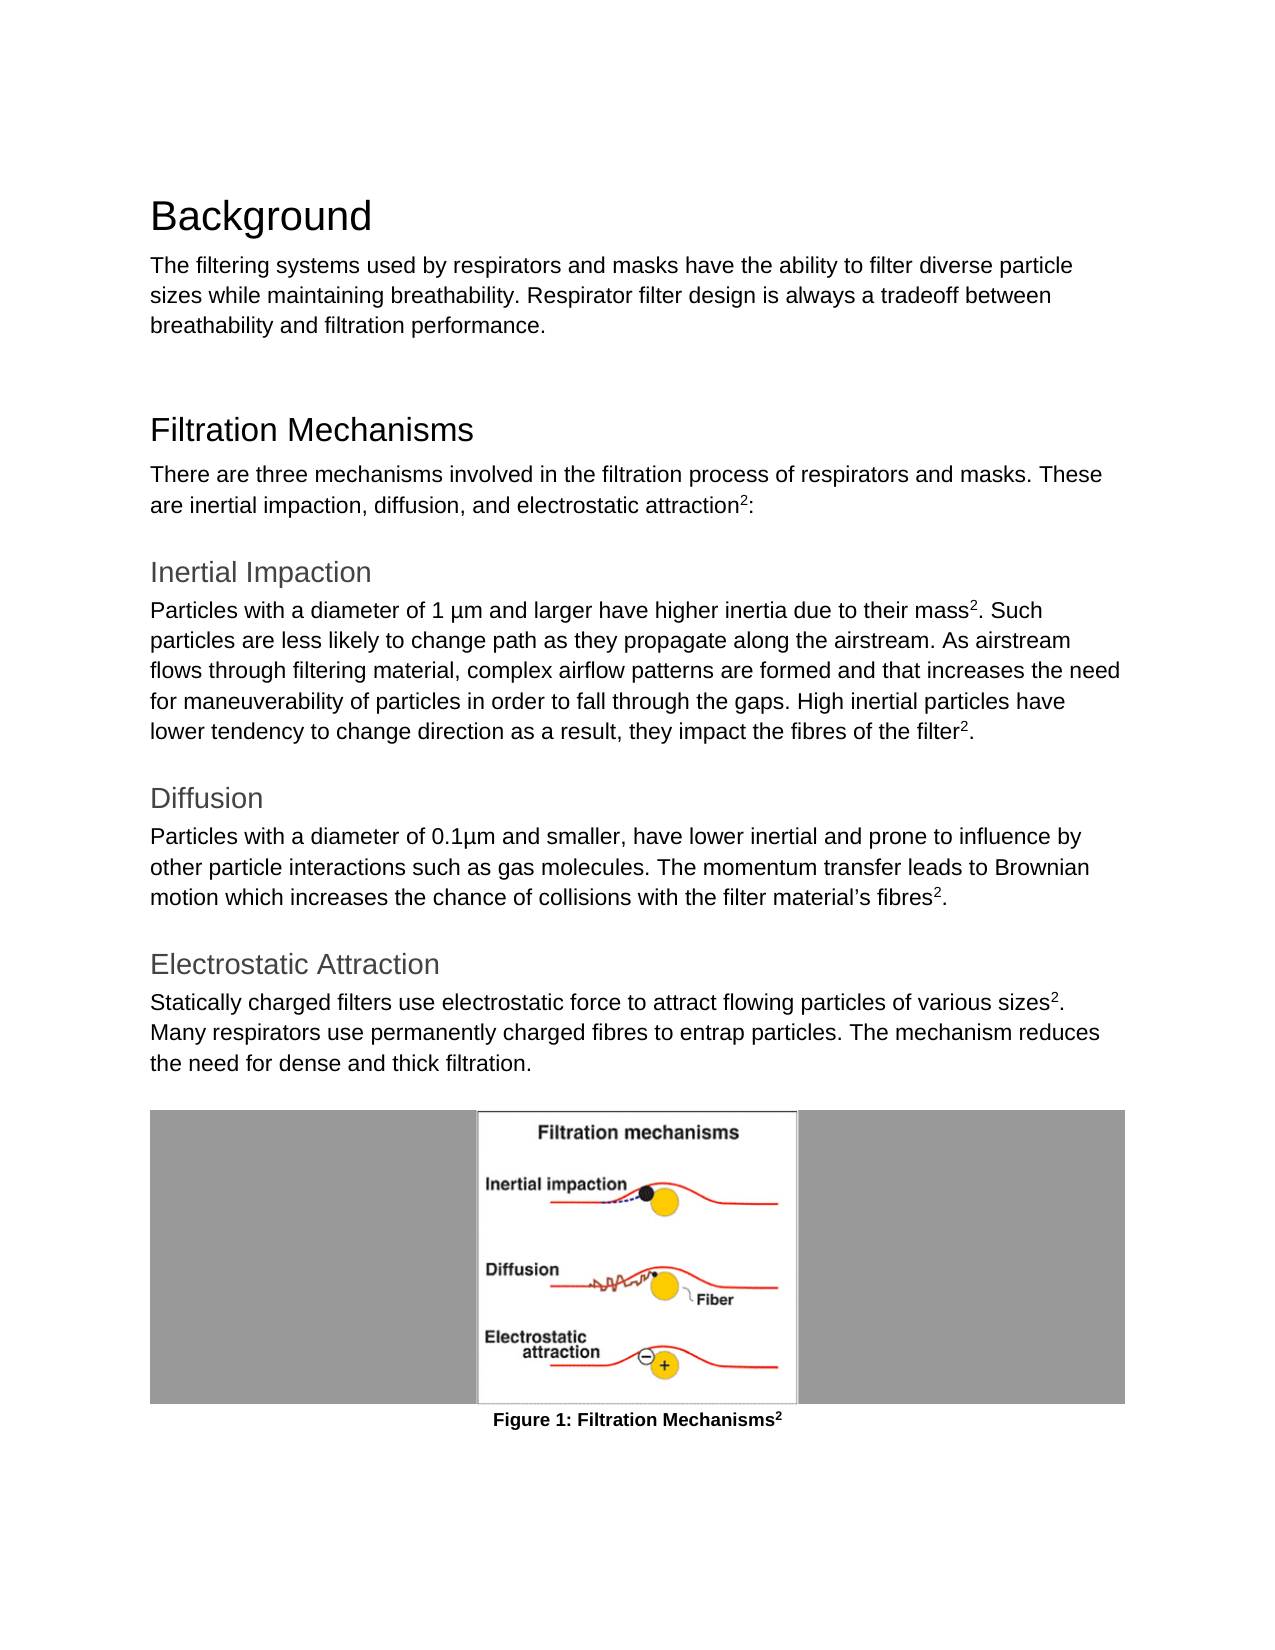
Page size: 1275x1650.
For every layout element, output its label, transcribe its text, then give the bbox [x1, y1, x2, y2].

text Particles with a diameter of 0.1µm and smaller, have lower inertial and prone to influence by other particle interactions such as gas molecules. The momentum transfer leads to Brownian motion which increases the chance of collisions with the filter material’s fibres2. [150, 823, 1125, 910]
subtitle Filtration Mechanisms [150, 410, 1125, 449]
text The filtering systems used by respirators and masks have the ability to filter diverse particle sizes while maintaining breathability. Respirator filter design is always a tradeoff between breathability and filtration performance. [150, 252, 1125, 339]
subtitle Background [150, 192, 1125, 239]
text Statically charged filters use electrostatic force to attract flowing particles of various sizes2. Many respirators use permanently charged fibres to entrap particles. The mechanism reduces the need for dense and thick filtration. [150, 989, 1125, 1076]
text Particles with a diameter of 1 µm and larger have higher inertia due to their mass2. Such particles are less likely to change path as they propagate along the airstream. As airstream flows through filtering material, complex airflow patterns are formed and that increases the need for maneuverability of particles in order to fall through the gaps. High inertial particles have lower tendency to change direction as a result, they impact the fibres of the filter2. [150, 597, 1125, 744]
subtitle Inertial Impaction [150, 555, 1125, 589]
subtitle Diffusion [150, 781, 1125, 815]
text There are three mechanisms involved in the filtration process of respirators and masks. These are inertial impaction, diffusion, and electrostatic attraction2: [150, 461, 1125, 518]
text Figure 1: Filtration Mechanisms2 [150, 1408, 1125, 1430]
subtitle Electrostatic Attraction [150, 947, 1125, 981]
